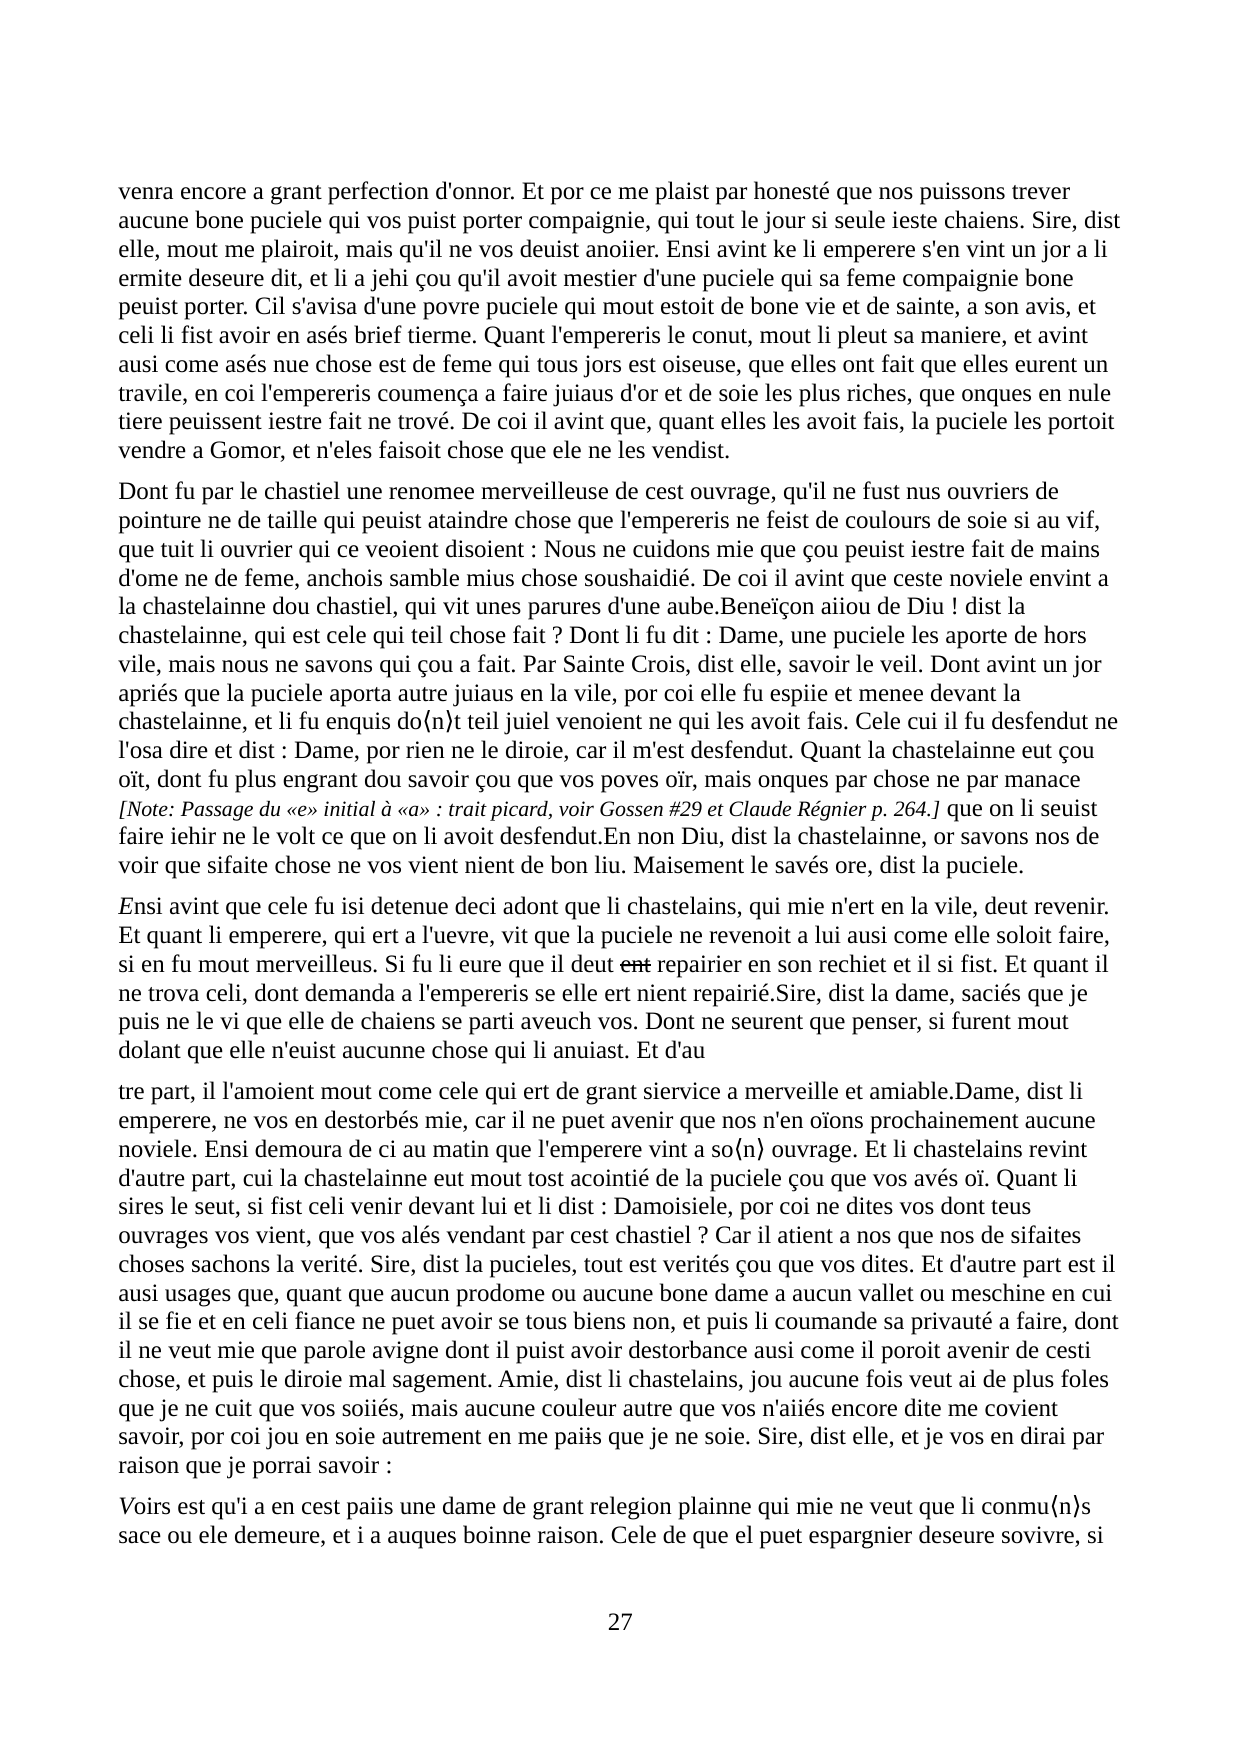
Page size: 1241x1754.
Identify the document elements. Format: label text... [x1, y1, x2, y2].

text Voirs est qu'i a en cest paiis une dame de grant relegion plainne qui mie ne veut que li conmu⟨n⟩s sace ou ele demeure, et i a auques boinne raison. Cele de que el puet espargnier deseure sovivre, si m'en fait achater l'estosfe a faire teil ouvrage come vos avés veu. Por coi il m'est desfendu que je n'en die chose qui destorber le puist, et si vos en sousfisse ore ce que je vos en ai dit car, por rien qui vive, je ne vos en diroie el que vos poves oïr. Li chastelains, quant il ot ce oït que cele dist, si l'en seut mout bon gré et en prisa mius son afaire. Il li dist : Amie, alés a Diu et vees ici un besant que je vos doins, por le raison de ce que vos avés si sagement escusee vostre dame. Sire, ce dit la puciele, se vos saviés come ja le doi bien faire, vos i ariés bien vostre pais. Amie, dist il, por ce que je ne le soi mie, si m'en anoie, car ja por moi ne cuit que elle en deuist mains valoir. Atant s'est cele partie dou chastelain et s'en revint a son signor, qui a merveile fu en grant doute de li, si come cil qui mout fu joians quant il le vit. Dont li conta cele qu'il li fu avenut, que de rien ne li menti. Et li emperere l'en seut a merveille bon grei et mout le prisa en son cuer et dist : Amie, ensi doit faire bons siergans envers son maistre, dont il bee a avoir bon leuier, et je grant doute avoie de vostre anui. Ensi demoura la puciele en la vile deci au viespres que li emperere s'en ala en son rechiet et enmena la puciele, dont l'empereris fist mout grant joie q⟨ua⟩nt elle le vit.Beneïçon aiiou de Diu ! Nichole, ou avés vos demouré ? ce dist l'empereris. Dont li conta cele tout de fil en aguille ce qu'il li fu avenu, et quant elle l'eut entendut, si dist : Sire, se vos ne voles que on sace que nos soiomes ci, je ne bee mie que on plus porte de mon ouvrage en la ville. Dame, dist li emperere, il me plaist que vos plus n'i envoiiés, car je me douteroie d'empeecement. Dont demoura atant [118, 1348, 1122, 1549]
text Dont fu par le chastiel une renomee merveilleuse de cest ouvrage, qu'il ne fust nus ouvriers de pointure ne de taille qui peuist ataindre chose que l'empereris ne feist de coulours de soie si au vif, que tuit li ouvrier qui ce veoient disoient : Nous ne cuidons mie que çou peuist iestre fait de mains d'ome ne de feme, anchois samble mius chose soushaidié. De coi il avint que ceste noviele envint a la chastelainne dou chastiel, qui vit unes parures d'une aube.Beneïçon aiiou de Diu ! dist la chastelainne, qui est cele qui teil chose fait ? Dont li fu dit : Dame, une puciele les aporte de hors vile, mais nous ne savons qui çou a fait. Par Sainte Crois, dist elle, savoir le veil. Dont avint un jor apriés que la puciele aporta autre juiaus en la vile, por coi elle fu espiie et menee devant la chastelainne, et li fu enquis do⟨n⟩t teil juiel venoient ne qui les avoit fais. Cele cui il fu desfendut ne l'osa dire et dist : Dame, por rien ne le diroie, car il m'est desfendut. Quant la chastelainne eut çou oït, dont fu plus engrant dou savoir çou que vos poves oïr, mais onques par chose ne par manace [Note: Passage du «e» initial à «a» : trait picard, voir Gossen #29 et Claude Régnier p. 264.] que on li seuist faire iehir ne le volt ce que on li avoit desfendut.En non Diu, dist la chastelainne, or savons nos de voir que sifaite chose ne vos vient nient de bon liu. Maisement le savés ore, dist la puciele. [118, 333, 1122, 735]
text tre part, il l'amoient mout come cele qui ert de grant siervice a merveille et amiable.Dame, dist li emperere, ne vos en destorbés mie, car il ne puet avenir que nos n'en oïons prochainement aucune noviele. Ensi demoura de ci au matin que l'emperere vint a so⟨n⟩ ouvrage. Et li chastelains revint d'autre part, cui la chastelainne eut mout tost acointié de la puciele çou que vos avés oï. Quant li sires le seut, si fist celi venir devant lui et li dist : Damoisiele, por coi ne dites vos dont teus ouvrages vos vient, que vos alés vendant par cest chastiel ? Car il atient a nos que nos de sifaites choses sachons la verité. Sire, dist la pucieles, tout est verités çou que vos dites. Et d'autre part est il ausi usages que, quant que aucun prodome ou aucune bone dame a aucun vallet ou meschine en cui il se fie et en celi fiance ne puet avoir se tous biens non, et puis li coumande sa privauté a faire, dont il ne veut mie que parole avigne dont il puist avoir destorbance ausi come il poroit avenir de cesti chose, et puis le diroie mal sagement. Amie, dist li chastelains, jou aucune fois veut ai de plus foles que je ne cuit que vos soiiés, mais aucune couleur autre que vos n'aiiés encore dite me covient savoir, por coi jou en soie autrement en me paiis que je ne soie. Sire, dist elle, et je vos en dirai par raison que je porrai savoir : [118, 933, 1122, 1335]
text Quant li emperere eut entendue l'empereris, si coumença a sourirre et dist : Dame, loués en soit c'un qui nos fist et forma et qui aioie, vos en otroie a faire delivrance, por coi ce puist iestre fruis qui puist acroistre le sien non. Sire, ce dist la damediaus, vos en oïe. Lors dist li emperere : Dame, il me plaist que vos mout soigneusement vos maintenes, car li cuers me dist que cis firus que vos portés venra encore a grant perfection d'onnor. Et por ce me plaist par honesté que nos puissons trever aucune bone puciele qui vos puist porter compaignie, qui tout le jour si seule ieste chaiens. Sire, dist elle, mout me plairoit, mais qu'il ne vos deuist anoiier. Ensi avint ke li emperere s'en vint un jor a li ermite deseure dit, et li a jehi çou qu'il avoit mestier d'une puciele qui sa feme compaignie bone peuist porter. Cil s'avisa d'une povre puciele qui mout estoit de bone vie et de sainte, a son avis, et celi li fist avoir en asés brief tierme. Quant l'empereris le conut, mout li pleut sa maniere, et avint ausi come asés nue chose est de feme qui tous jors est oiseuse, que elles ont fait que elles eurent un travile, en coi l'empereris coumença a faire juiaus d'or et de soie les plus riches, que onques en nule tiere peuissent iestre fait ne trové. De coi il avint que, quant elles les avoit fais, la puciele les portoit vendre a Gomor, et n'eles faisoit chose que ele ne les vendist. [118, 176, 1122, 320]
text Ensi avint que cele fu isi detenue deci adont que li chastelains, qui mie n'ert en la vile, deut revenir. Et quant li emperere, qui ert a l'uevre, vit que la puciele ne revenoit a lui ausi come elle soloit faire, si en fu mout merveilleus. Si fu li eure que il deut ent repairier en son rechiet et il si fist. Et quant il ne trova celi, dont demanda a l'empereris se elle ert nient repairié.Sire, dist la dame, saciés que je puis ne le vi que elle de chaiens se parti aveuch vos. Dont ne seurent que penser, si furent mout dolant que elle n'euist aucunne chose qui li anuiast. Et d'au [118, 748, 1122, 920]
